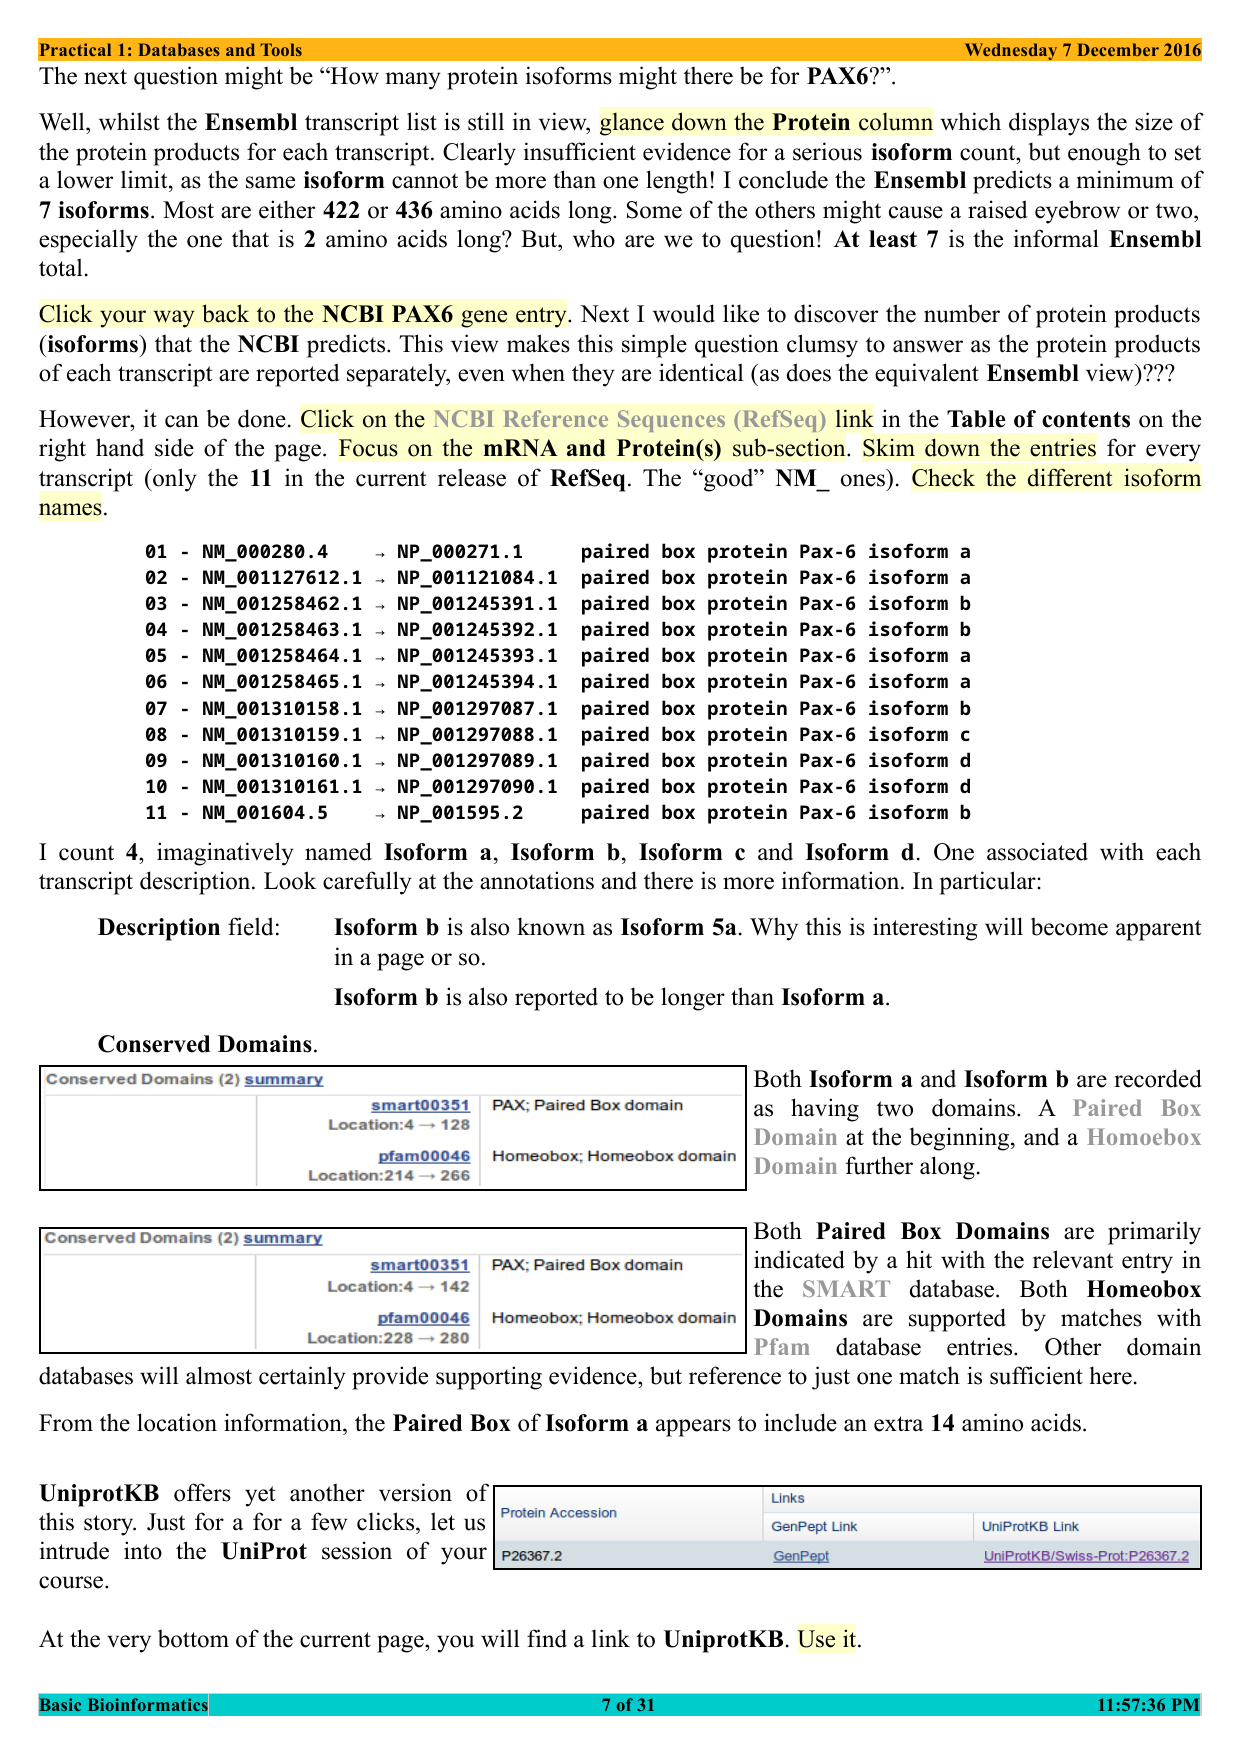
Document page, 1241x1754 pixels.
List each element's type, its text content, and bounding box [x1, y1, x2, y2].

text [41, 1067, 745, 1189]
text 06 - NM_001258465.1 → NP_001245394.1 paired box protein Pax-6 isoform a [145, 668, 1202, 694]
picture [43, 1231, 743, 1349]
text 10 - NM_001310161.1 → NP_001297090.1 paired box protein Pax-6 isoform d [145, 773, 1202, 799]
text 05 - NM_001258464.1 → NP_001245393.1 paired box protein Pax-6 isoform a [145, 642, 1202, 668]
text Both Paired Box Domains are primarily indicated by a hit with the relevant entry in the SMART database. Both Homeobox Domains are supported by matches with Pfam database entries. Other domain databases will almost certainly provide supporting evidence, but reference to just one match is sufficient here. [38, 1216, 1202, 1390]
text UniprotKB offers yet another version of this story. Just for a for a few clicks, let us intrude into the UniProt session of your course. [38, 1478, 1202, 1594]
text Well, whilst the Ensembl transcript list is still in view, glance down the Protein column which displays the size of the protein products for each transcript. Clearly insufficient evidence for a serious isoform count, but enough to set a lower limit, as the same isoform cannot be more than one length! I conclude the Ensembl predicts a minimum of 7 isoforms. Most are either 422 or 436 amino acids long. Some of the others might cause a raised eyebrow or two, especially the one that is 2 amino acids long? But, who are we to question! At least 7 is the informal Ensembl total. [38, 107, 1202, 282]
text I count 4, imaginatively named Isoform a, Isoform b, Isoform c and Isoform d. One associated with each transcript description. Look carefully at the annotations and there is more information. In particular: [38, 836, 1202, 894]
text 04 - NM_001258463.1 → NP_001245392.1 paired box protein Pax-6 isoform b [145, 616, 1202, 642]
text Click your way back to the NCBI PAX6 gene entry. Next I would like to discover the number of protein products (isoforms) that the NCBI predicts. This view makes this simple question clumsy to answer as the protein products of each transcript are reported separately, even when they are identical (as does the equivalent Ensembl view)??? [38, 299, 1202, 387]
text The next question might be “How many protein isoforms might there be for PAX6?”. [38, 61, 1202, 89]
text 01 - NM_000280.4 → NP_000271.1 paired box protein Pax-6 isoform a [145, 538, 1202, 564]
text Isoform b is also reported to be longer than Isoform a. [97, 982, 1202, 1011]
text Both Isoform a and Isoform b are recorded as having two domains. A Paired Box Domain at the beginning, and a Homoebox Domain further along. [38, 1064, 1202, 1180]
text However, it can be done. Click on the NCBI Reference Sequences (RefSeq) link in the Table of contents on the right hand side of the page. Focus on the mRNA and Protein(s) sub-section. Skim down the entries for every transcript (only the 11 in the current release of RefSeq. The “good” NM_ ones). Check the different isoform names. [38, 404, 1202, 521]
text 03 - NM_001258462.1 → NP_001245391.1 paired box protein Pax-6 isoform b [145, 590, 1202, 616]
text Conserved Domains. [97, 1029, 1202, 1058]
text 11 - NM_001604.5 → NP_001595.2 paired box protein Pax-6 isoform b [145, 799, 1202, 825]
picture [43, 1070, 743, 1186]
text Description field: Isoform b is also known as Isoform 5a. Why this is interesting will become apparent in a page or so. [97, 912, 1202, 970]
text 07 - NM_001310158.1 → NP_001297087.1 paired box protein Pax-6 isoform b [145, 694, 1202, 721]
text From the location information, the Paired Box of Isoform a appears to include an extra 14 amino acids. [38, 1408, 1202, 1437]
text 09 - NM_001310160.1 → NP_001297089.1 paired box protein Pax-6 isoform d [145, 747, 1202, 773]
text 08 - NM_001310159.1 → NP_001297088.1 paired box protein Pax-6 isoform c [145, 721, 1202, 747]
text At the very bottom of the current page, you will find a link to UniprotKB. Use it. [38, 1624, 1202, 1653]
picture [495, 1487, 1200, 1568]
text 02 - NM_001127612.1 → NP_001121084.1 paired box protein Pax-6 isoform a [145, 564, 1202, 590]
